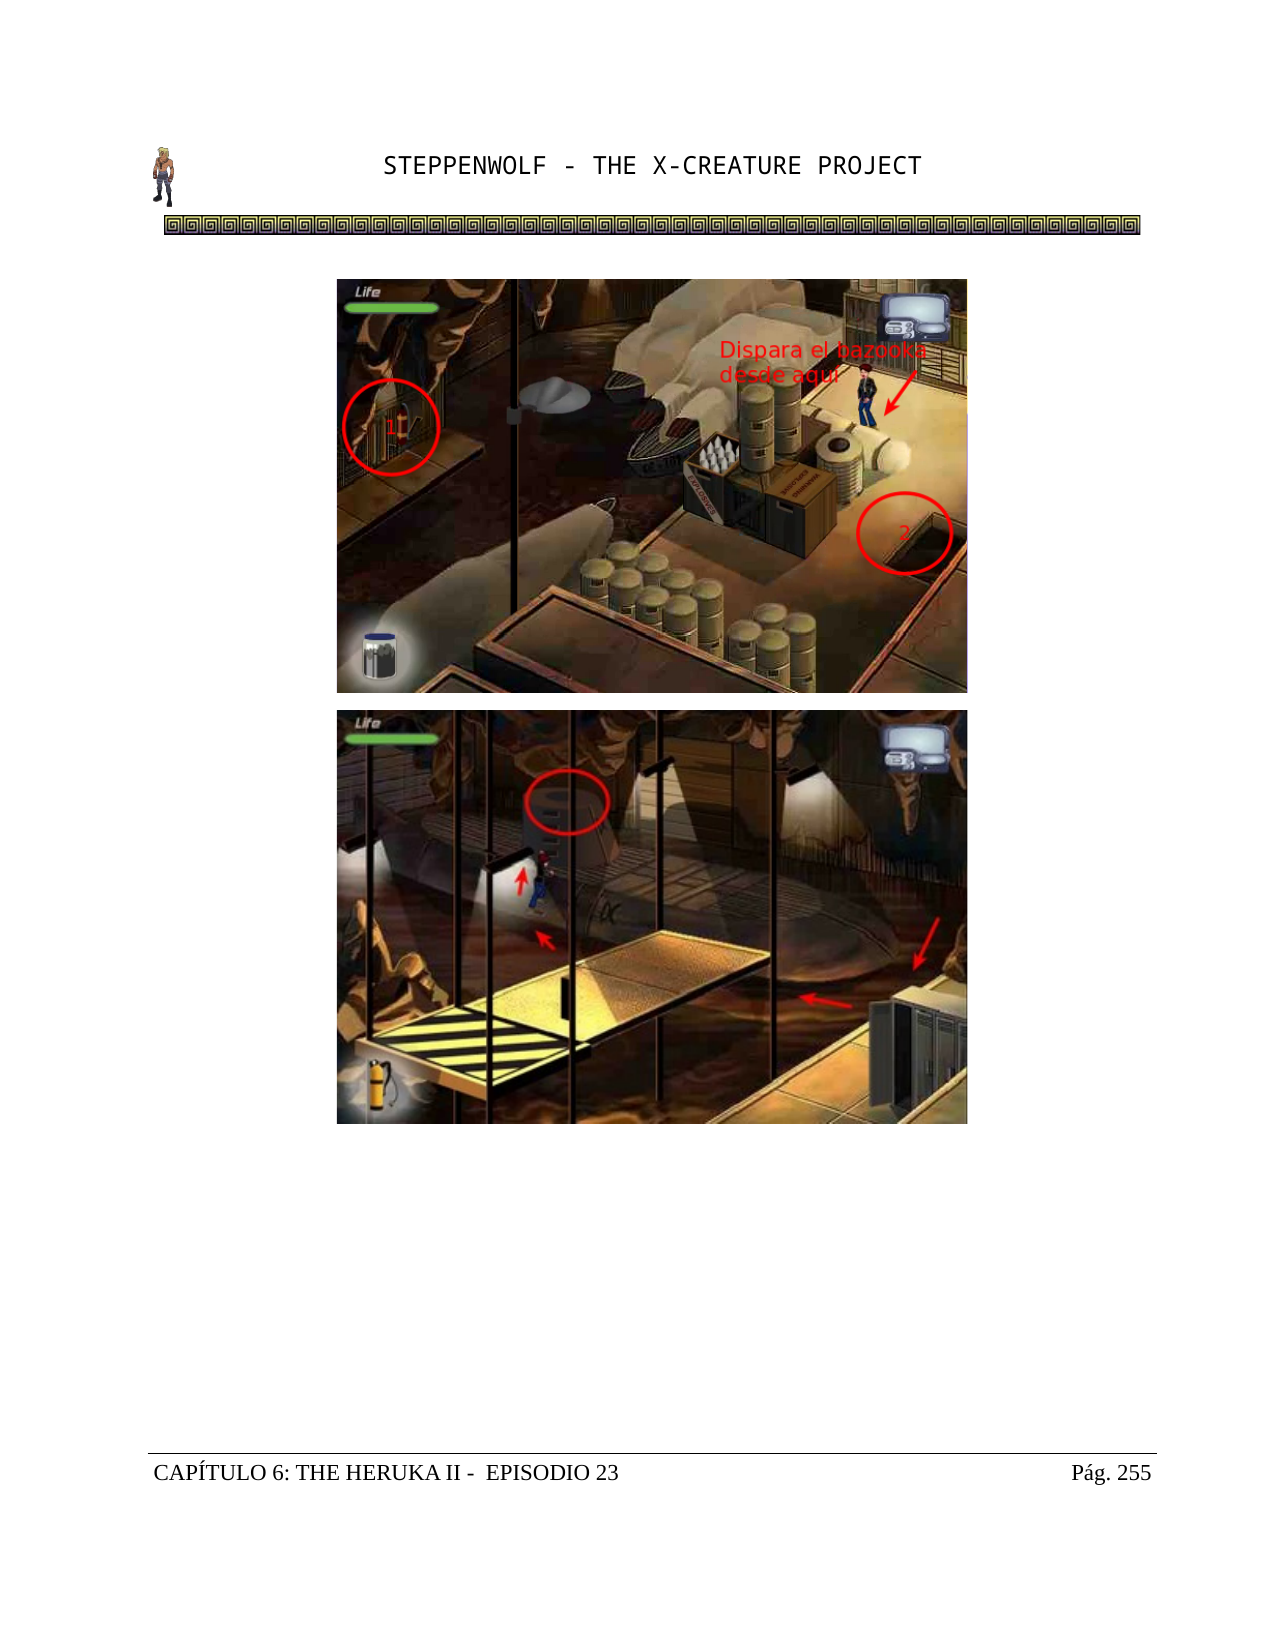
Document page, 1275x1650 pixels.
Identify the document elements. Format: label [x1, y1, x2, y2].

picture [336, 279, 968, 693]
picture [164, 215, 1141, 235]
picture [336, 710, 968, 1124]
picture [147, 147, 181, 207]
